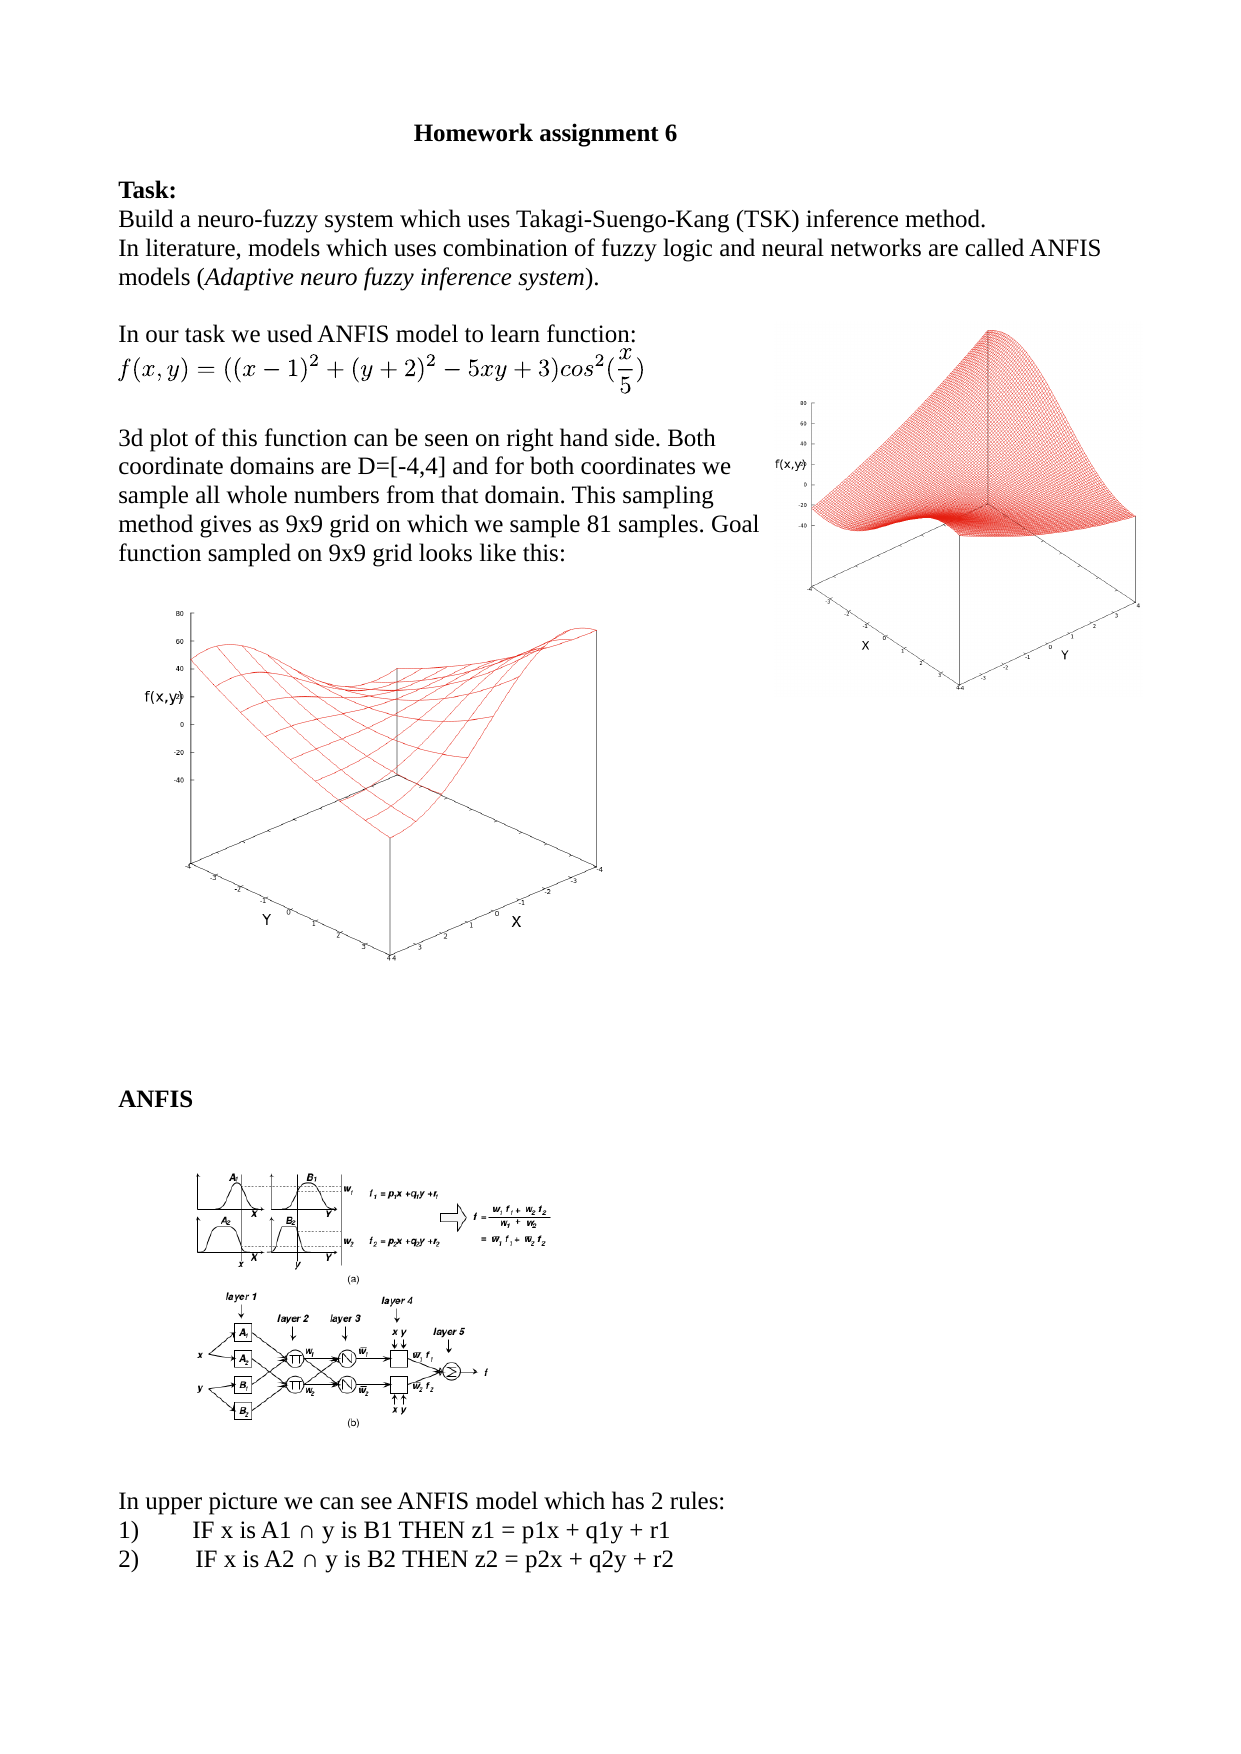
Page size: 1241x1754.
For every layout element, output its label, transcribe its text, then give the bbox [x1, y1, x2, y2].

text Homework assignment 6 [118, 118, 1122, 147]
picture [773, 321, 1143, 697]
text 1) IF x is A1 ∩ y is B1 THEN z1 = p1x + q1y + r1 [118, 1515, 1122, 1544]
text Build a neuro-fuzzy system which uses Takagi-Suengo-Kang (TSK) inference method. [118, 204, 1122, 233]
text In literature, models which uses combination of fuzzy logic and neural networks are called ANFIS models (Adaptive neuro fuzzy inference system). [118, 233, 1122, 291]
text ANFIS [118, 1084, 1122, 1113]
text 3d plot of this function can be seen on right hand side. Both coordinate domains are D=[-4,4] and for both coordinates we sample all whole numbers from that domain. This sampling method gives as 9x9 grid on which we sample 81 samples. Goal function sampled on 9x9 grid looks like this: [118, 423, 773, 566]
text Task: [118, 176, 1122, 204]
picture [138, 597, 623, 971]
text 2) IF x is A2 ∩ y is B2 THEN z2 = p2x + q2y + r2 [118, 1544, 1122, 1573]
picture [162, 1156, 605, 1443]
text In our task we used ANFIS model to learn function: [118, 319, 1122, 348]
text In upper picture we can see ANFIS model which has 2 rules: [118, 1486, 1122, 1515]
